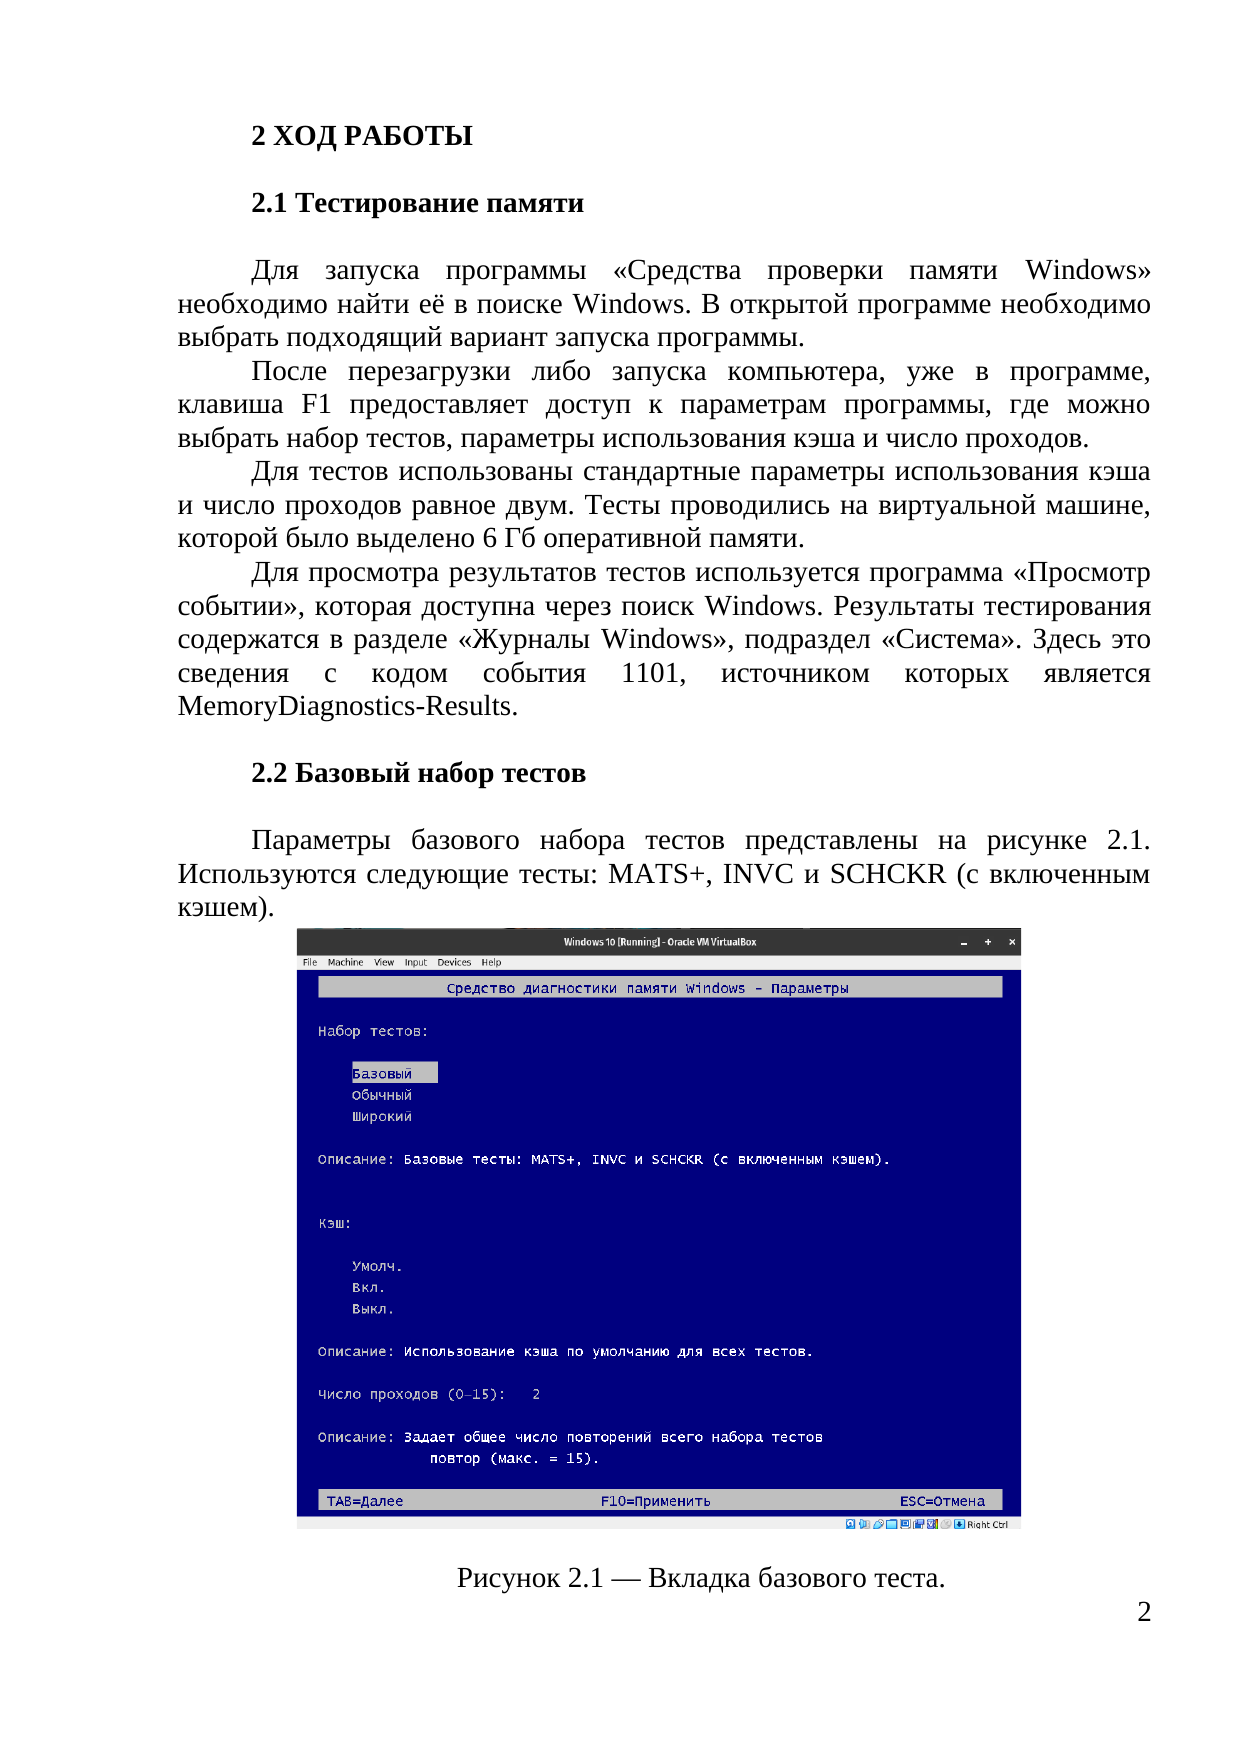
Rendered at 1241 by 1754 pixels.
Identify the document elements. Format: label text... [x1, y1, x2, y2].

text Рисунок 2.1 — Вкладка базового теста. [177, 1560, 1152, 1594]
text Для просмотра результатов тестов используется программа «Просмотр событии», которая доступна через поиск Windows. Результаты тестирования содержатся в разделе «Журналы Windows», подраздел «Система». Здесь это сведения c кодом события 1101, источником которых является MemoryDiagnostics-Results. [177, 554, 1152, 722]
subtitle 2 ХОД РАБОТЫ [251, 118, 1152, 152]
text Для тестов использованы стандартные параметры использования кэша и число проходов равное двум. Тесты проводились на виртуальной машине, которой было выделено 6 Гб оперативной памяти. [177, 453, 1152, 554]
subtitle 2.1 Тестирование памяти [251, 185, 1152, 219]
subtitle 2.2 Базовый набор тестов [251, 755, 1152, 789]
text Параметры базового набора тестов представлены на рисунке 2.1. Используются следующие тесты: MATS+, INVC и SCHCKR (с включенным кэшем). [177, 822, 1152, 923]
text Для запуска программы «Средства проверки памяти Windows» необходимо найти её в поиске Windows. В открытой программе необходимо выбрать подходящий вариант запуска программы. [177, 252, 1152, 353]
text После перезагрузки либо запуска компьютера, уже в программе, клавиша F1 предоставляет доступ к параметрам программы, где можно выбрать набор тестов, параметры использования кэша и число проходов. [177, 353, 1152, 453]
picture [296, 928, 1022, 1529]
